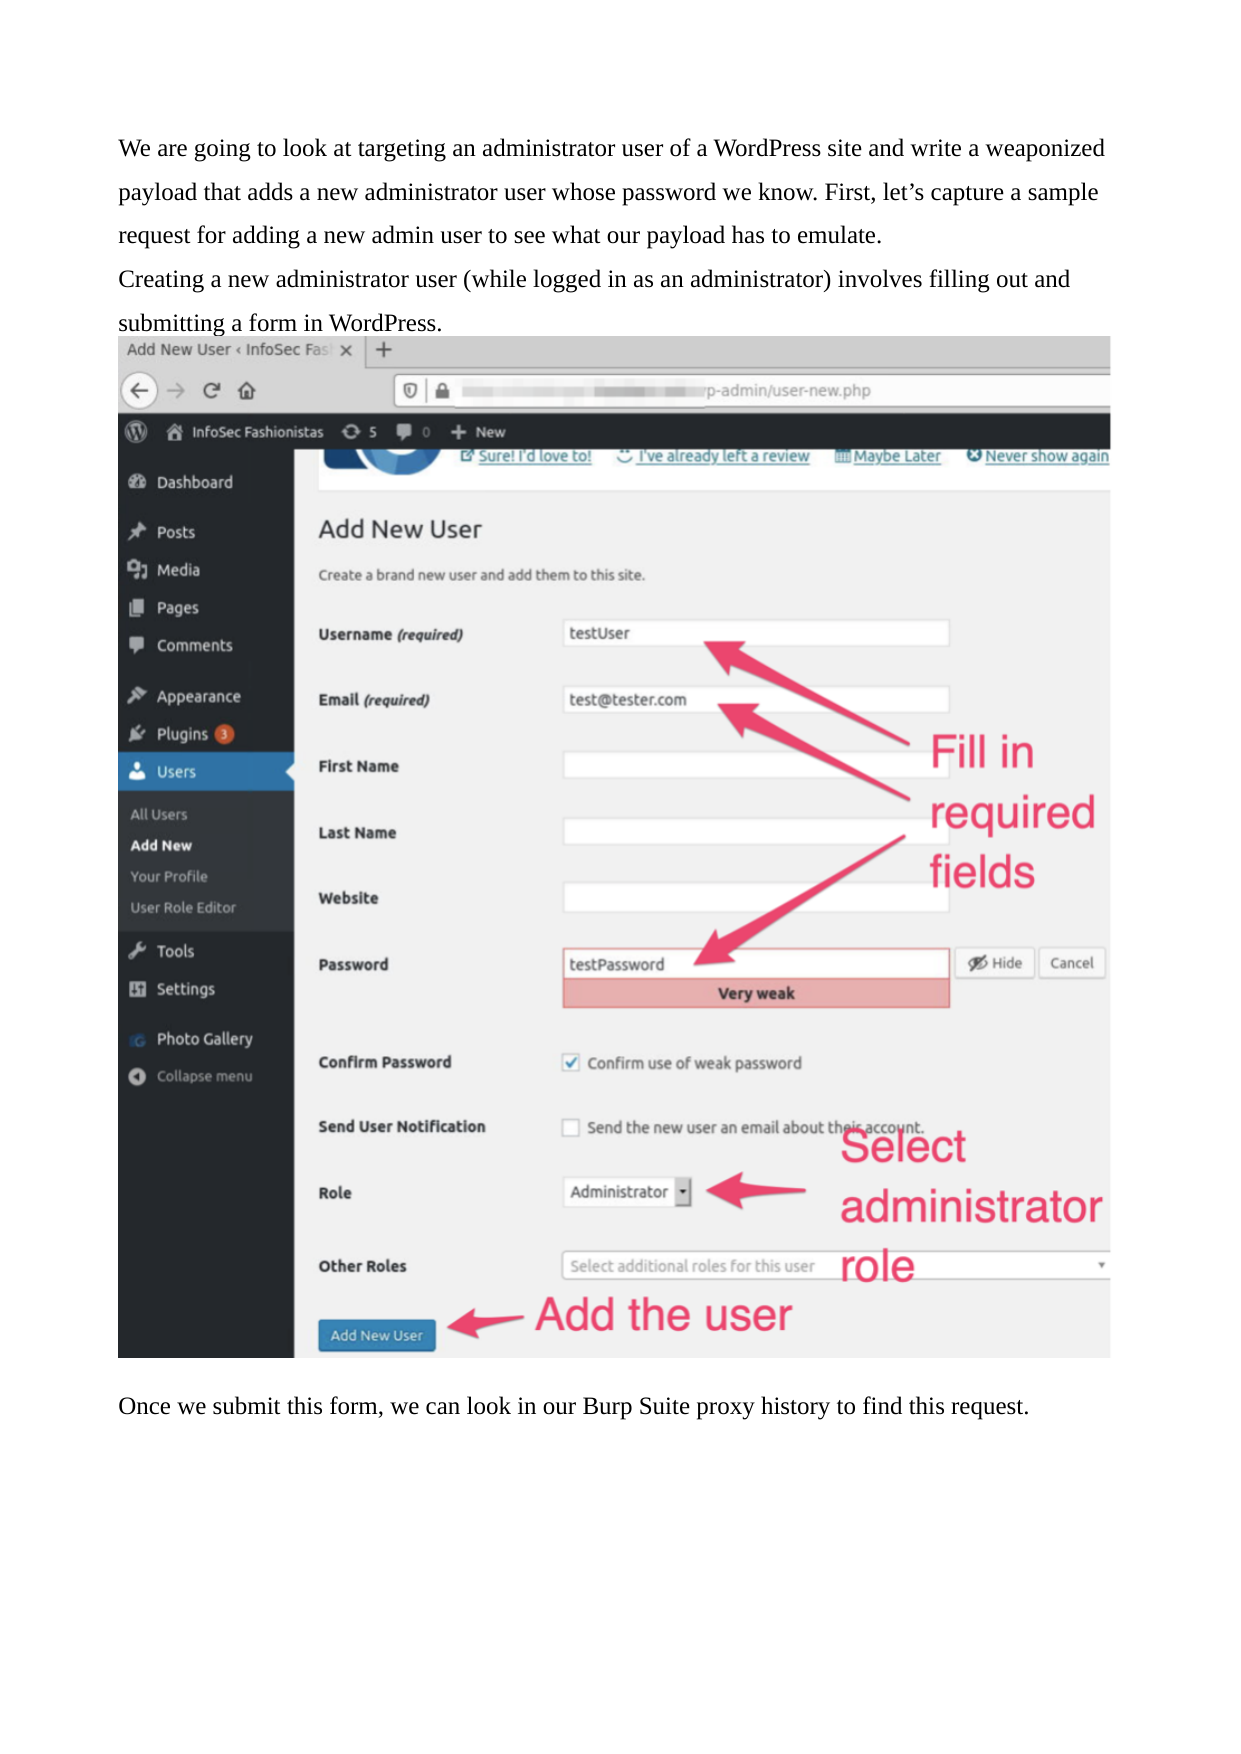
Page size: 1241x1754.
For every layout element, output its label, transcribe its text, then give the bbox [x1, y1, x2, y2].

text Once we submit this form, we can look in our Burp Suite proxy history to find this request. [118, 1376, 1122, 1420]
text Creating a new administrator user (while logged in as an administrator) involves filling out and submitting a form in WordPress. [118, 249, 1122, 337]
text We are going to look at targeting an administrator user of a WordPress site and write a weaponized payload that adds a new administrator user whose password we know. First, let’s capture a sample request for adding a new admin user to see what our payload has to emulate. [118, 118, 1122, 249]
picture [118, 336, 1120, 1358]
